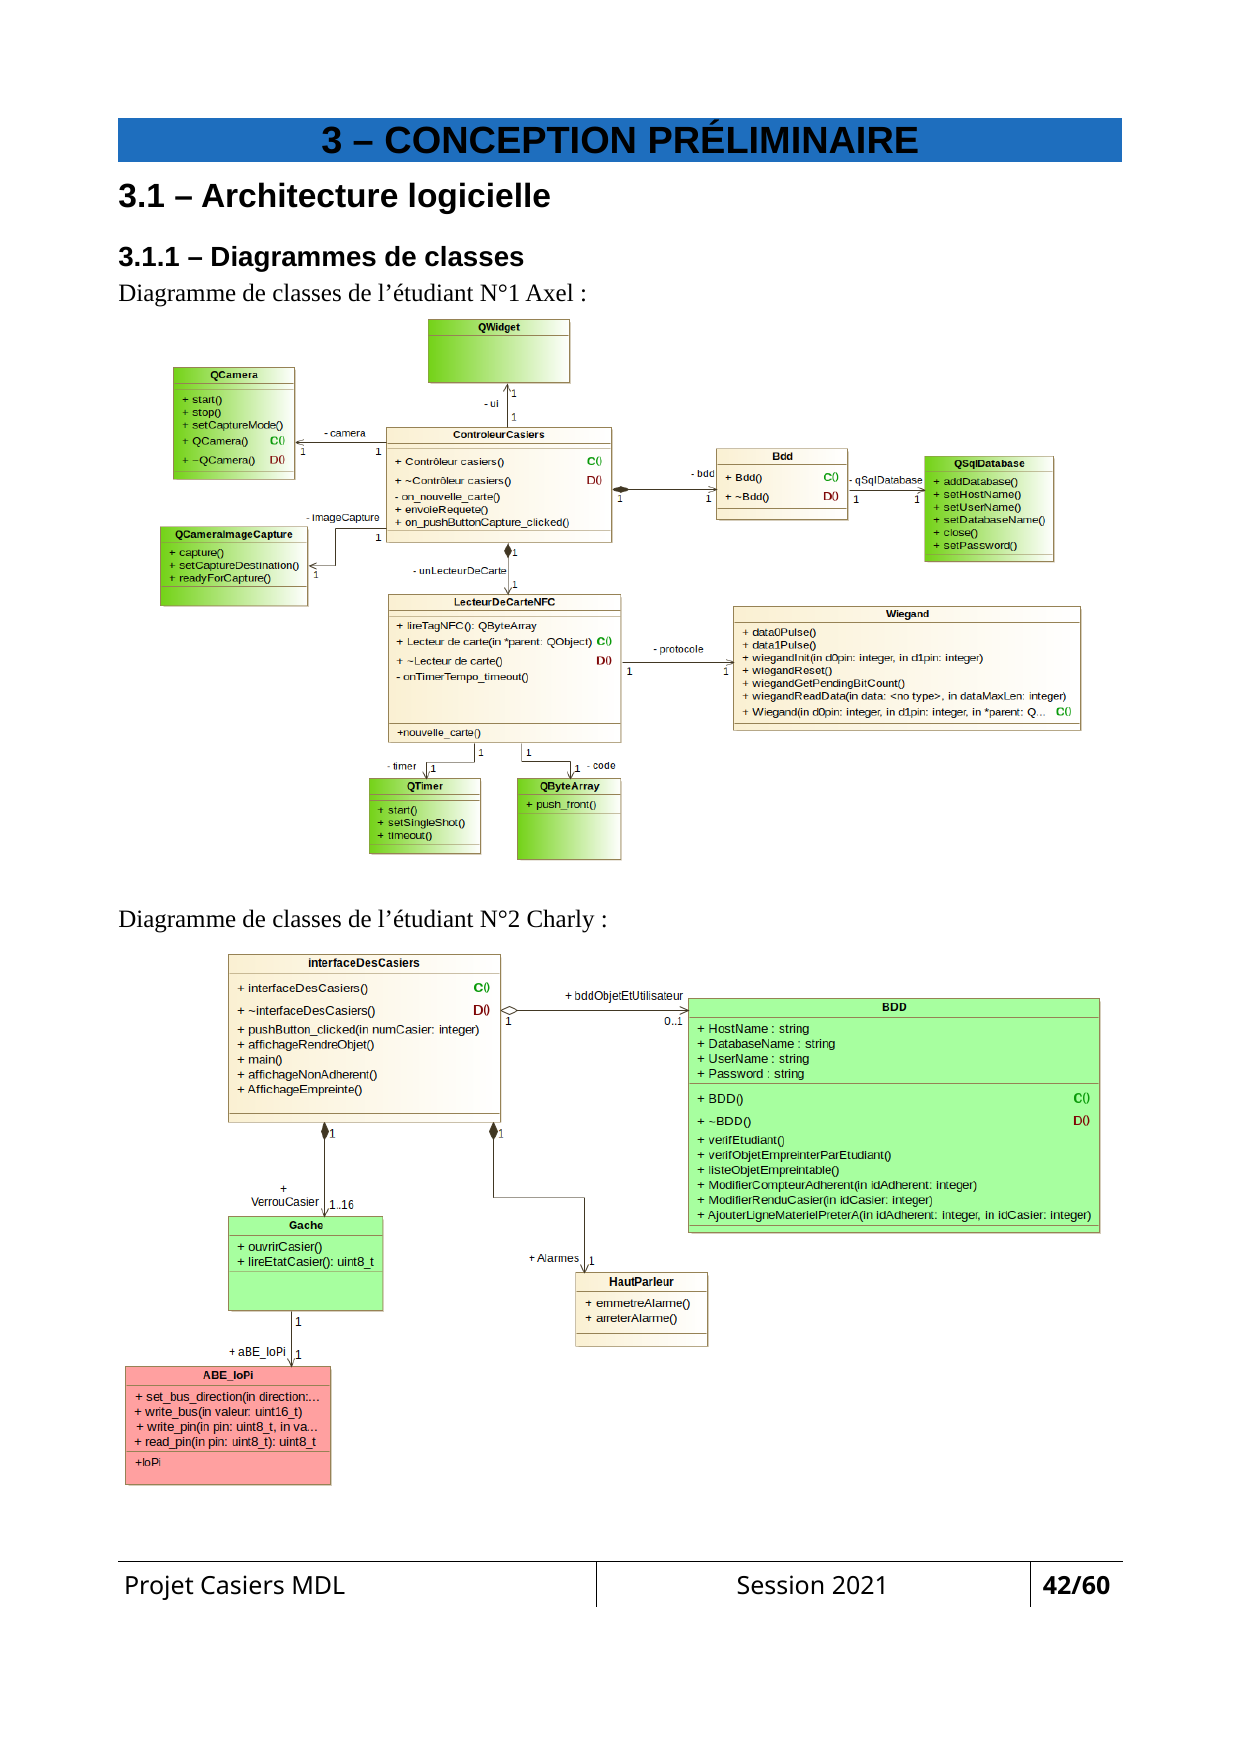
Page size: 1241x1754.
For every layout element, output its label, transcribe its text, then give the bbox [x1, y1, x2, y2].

picture [115, 944, 1110, 1495]
text Diagramme de classes de l’étudiant N°1 Axel : [118, 278, 1122, 307]
picture [151, 311, 1089, 868]
subtitle 3.1.1 – Diagrammes de classes [118, 240, 1122, 272]
subtitle 3 – CONCEPTION PRÉLIMINAIRE [118, 118, 1122, 162]
text Diagramme de classes de l’étudiant N°2 Charly : [118, 904, 1122, 933]
subtitle 3.1 – Architecture logicielle [118, 176, 1122, 215]
